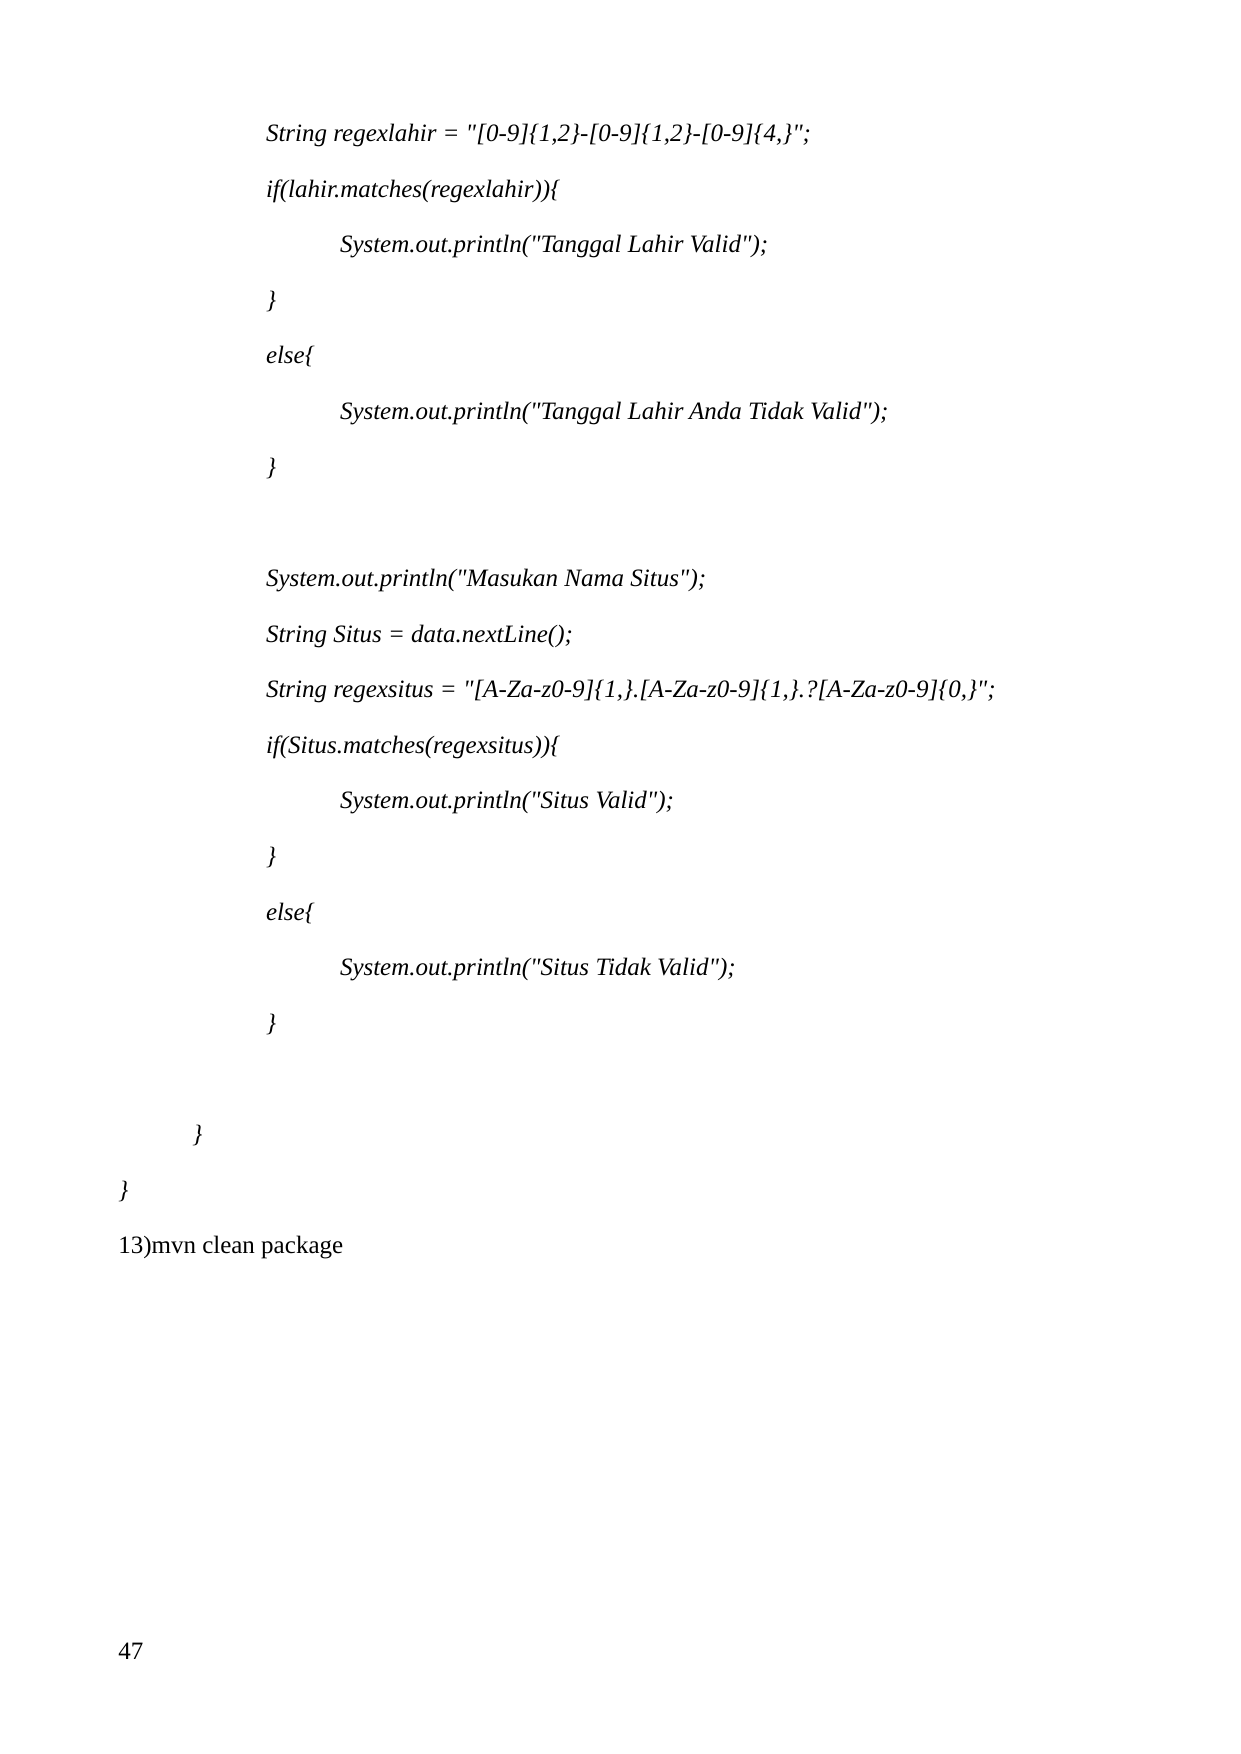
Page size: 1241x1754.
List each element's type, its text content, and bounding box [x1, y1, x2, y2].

text String regexlahir = "[0-9]{1,2}-[0-9]{1,2}-[0-9]{4,}"; [118, 118, 1122, 147]
text System.out.println("Situs Valid"); [118, 786, 1122, 814]
list mvn clean package [118, 1231, 1122, 1259]
text } [118, 452, 1122, 481]
text } [118, 1175, 1122, 1204]
text } [118, 285, 1122, 314]
text } [118, 1119, 1122, 1148]
text System.out.println("Tanggal Lahir Anda Tidak Valid"); [118, 396, 1122, 425]
text String Situs = data.nextLine(); [118, 619, 1122, 647]
text else{ [118, 341, 1122, 369]
text System.out.println("Situs Tidak Valid"); [118, 952, 1122, 981]
text String regexsitus = "[A-Za-z0-9]{1,}.[A-Za-z0-9]{1,}.?[A-Za-z0-9]{0,}"; [118, 674, 1122, 703]
text if(Situs.matches(regexsitus)){ [118, 730, 1122, 759]
text } [118, 841, 1122, 870]
text else{ [118, 897, 1122, 926]
text System.out.println("Tanggal Lahir Valid"); [118, 229, 1122, 258]
text System.out.println("Masukan Nama Situs"); [118, 563, 1122, 592]
text if(lahir.matches(regexlahir)){ [118, 174, 1122, 202]
text } [118, 1008, 1122, 1037]
